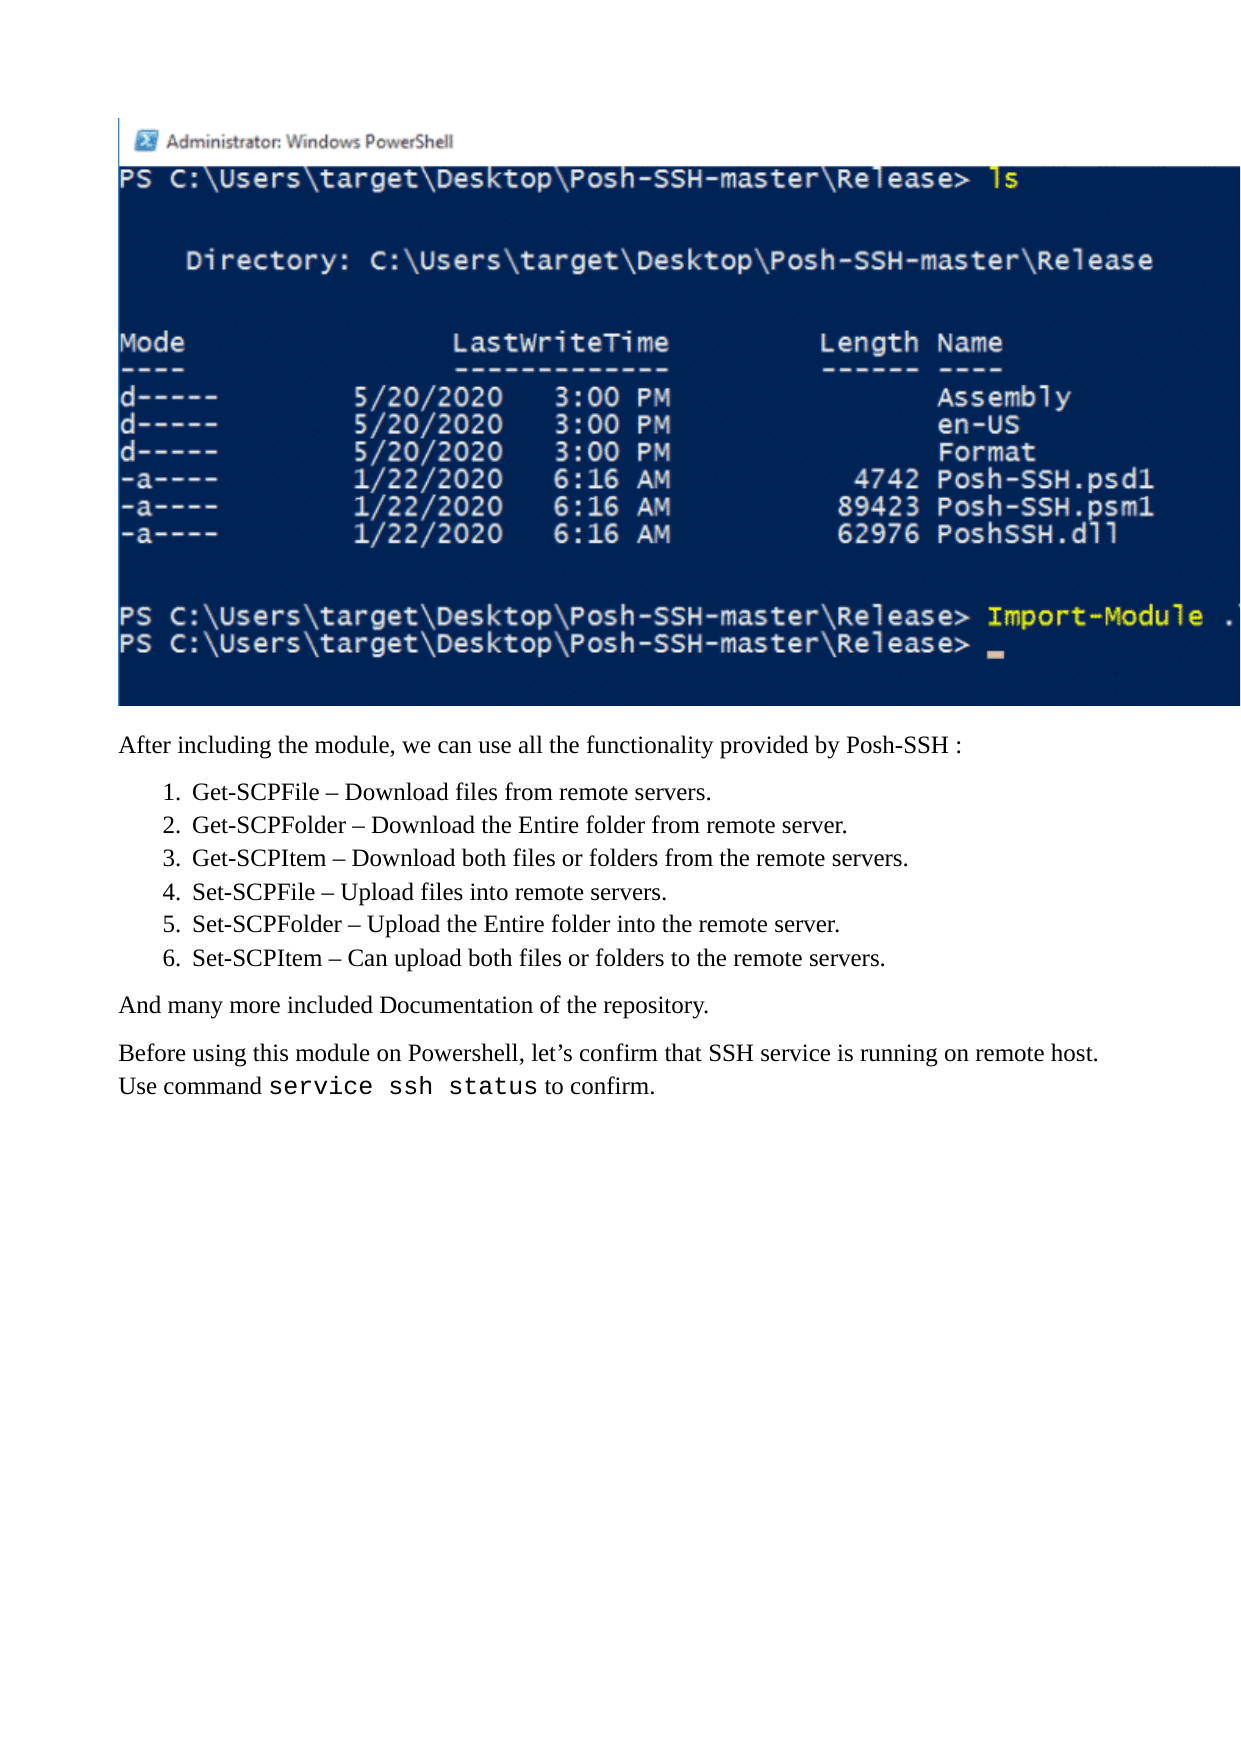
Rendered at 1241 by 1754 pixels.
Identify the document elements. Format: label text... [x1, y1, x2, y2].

list Set-SCPFile – Upload files into remote servers. [162, 877, 1122, 905]
list Set-SCPItem – Can upload both files or folders to the remote servers. [162, 943, 1122, 971]
list Set-SCPFolder – Upload the Entire folder into the remote server. [162, 909, 1122, 938]
text Before using this module on Powershell, let’s confirm that SSH service is running on remote host. Use command service ssh status to confirm. [118, 1038, 1122, 1102]
text And many more included Documentation of the repository. [118, 990, 1122, 1019]
list Get-SCPItem – Download both files or folders from the remote servers. [162, 843, 1122, 872]
list Get-SCPFolder – Download the Entire folder from remote server. [162, 811, 1122, 839]
picture [118, 118, 1241, 706]
list Get-SCPFile – Download files from remote servers. [162, 777, 1122, 806]
text After including the module, we can use all the functionality provided by Posh-SSH : [118, 730, 1122, 759]
